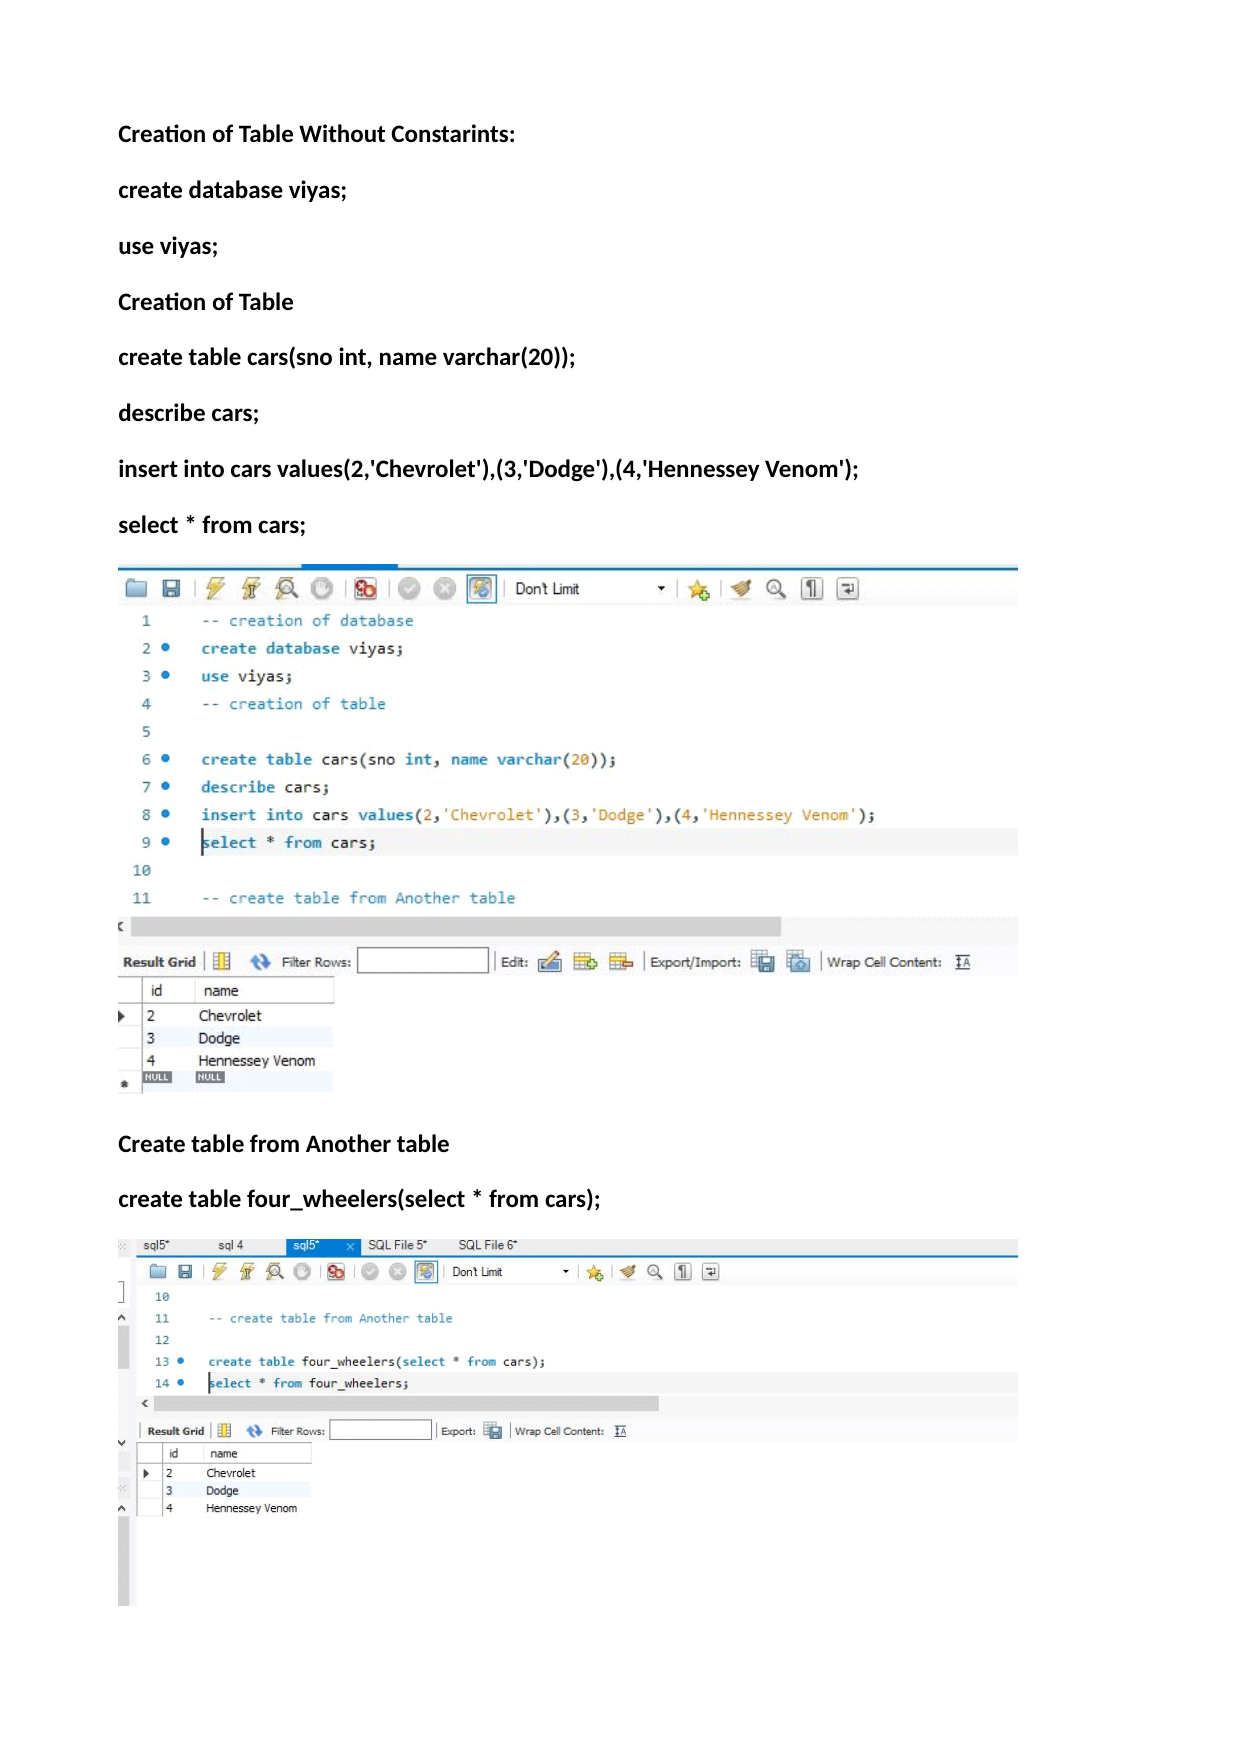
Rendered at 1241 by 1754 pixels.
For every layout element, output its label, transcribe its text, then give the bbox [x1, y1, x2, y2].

text Creation of Table [118, 286, 1122, 316]
text create table cars(sno int, name varchar(20)); [118, 341, 1122, 372]
text create database viyas; [118, 174, 1122, 204]
text create table four_wheelers(select * from cars); [118, 1184, 1122, 1214]
text Creation of Table Without Constarints: [118, 118, 1122, 149]
text select * from cars; [118, 509, 1122, 539]
text use viyas; [118, 230, 1122, 260]
text Create table from Another table [118, 1128, 1122, 1158]
text insert into cars values(2,'Chevrolet'),(3,'Dodge'),(4,'Hennessey Venom'); [118, 453, 1122, 484]
text describe cars; [118, 397, 1122, 428]
